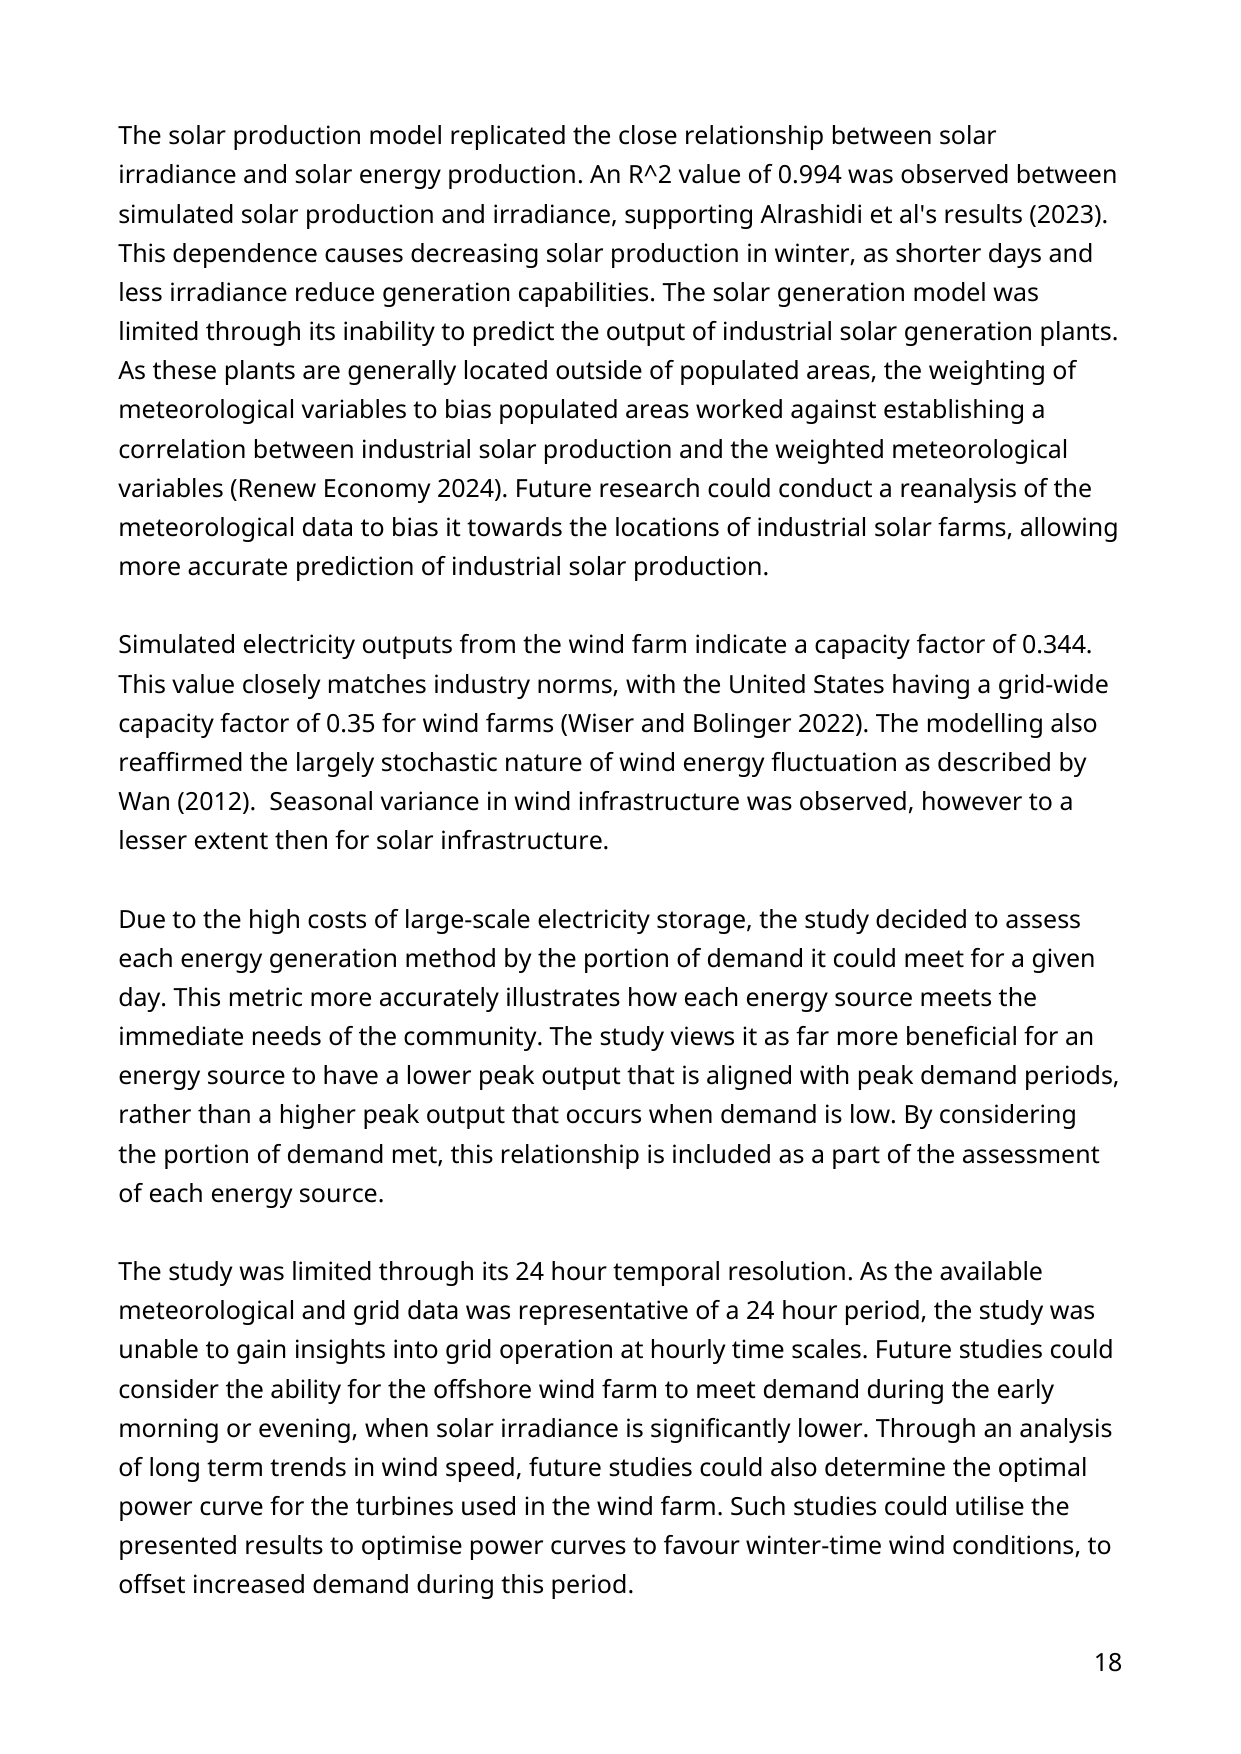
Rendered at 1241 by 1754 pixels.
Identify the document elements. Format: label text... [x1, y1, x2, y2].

text The study was limited through its 24 hour temporal resolution. As the available meteorological and grid data was representative of a 24 hour period, the study was unable to gain insights into grid operation at hourly time scales. Future studies could consider the ability for the offshore wind farm to meet demand during the early morning or evening, when solar irradiance is significantly lower. Through an analysis of long term trends in wind speed, future studies could also determine the optimal power curve for the turbines used in the wind farm. Such studies could utilise the presented results to optimise power curves to favour winter-time wind conditions, to offset increased demand during this period. [118, 1254, 1122, 1601]
text Due to the high costs of large-scale electricity storage, the study decided to assess each energy generation method by the portion of demand it could meet for a given day. This metric more accurately illustrates how each energy source meets the immediate needs of the community. The study views it as far more beneficial for an energy source to have a lower peak output that is aligned with peak demand periods, rather than a higher peak output that occurs when demand is low. By considering the portion of demand met, this relationship is included as a part of the assessment of each energy source. [118, 901, 1122, 1209]
text The solar production model replicated the close relationship between solar irradiance and solar energy production. An R^2 value of 0.994 was observed between simulated solar production and irradiance, supporting Alrashidi et al's results (2023). This dependence causes decreasing solar production in winter, as shorter days and less irradiance reduce generation capabilities. The solar generation model was limited through its inability to predict the output of industrial solar generation plants. As these plants are generally located outside of populated areas, the weighting of meteorological variables to bias populated areas worked against establishing a correlation between industrial solar production and the weighted meteorological variables (Renew Economy 2024). Future research could conduct a reanalysis of the meteorological data to bias it towards the locations of industrial solar farms, allowing more accurate prediction of industrial solar production. [118, 118, 1122, 583]
text Simulated electricity outputs from the wind farm indicate a capacity factor of 0.344. This value closely matches industry norms, with the United States having a grid-wide capacity factor of 0.35 for wind farms (Wiser and Bolinger 2022). The modelling also reaffirmed the largely stochastic nature of wind energy fluctuation as described by Wan (2012). Seasonal variance in wind infrastructure was observed, however to a lesser extent then for solar infrastructure. [118, 627, 1122, 857]
